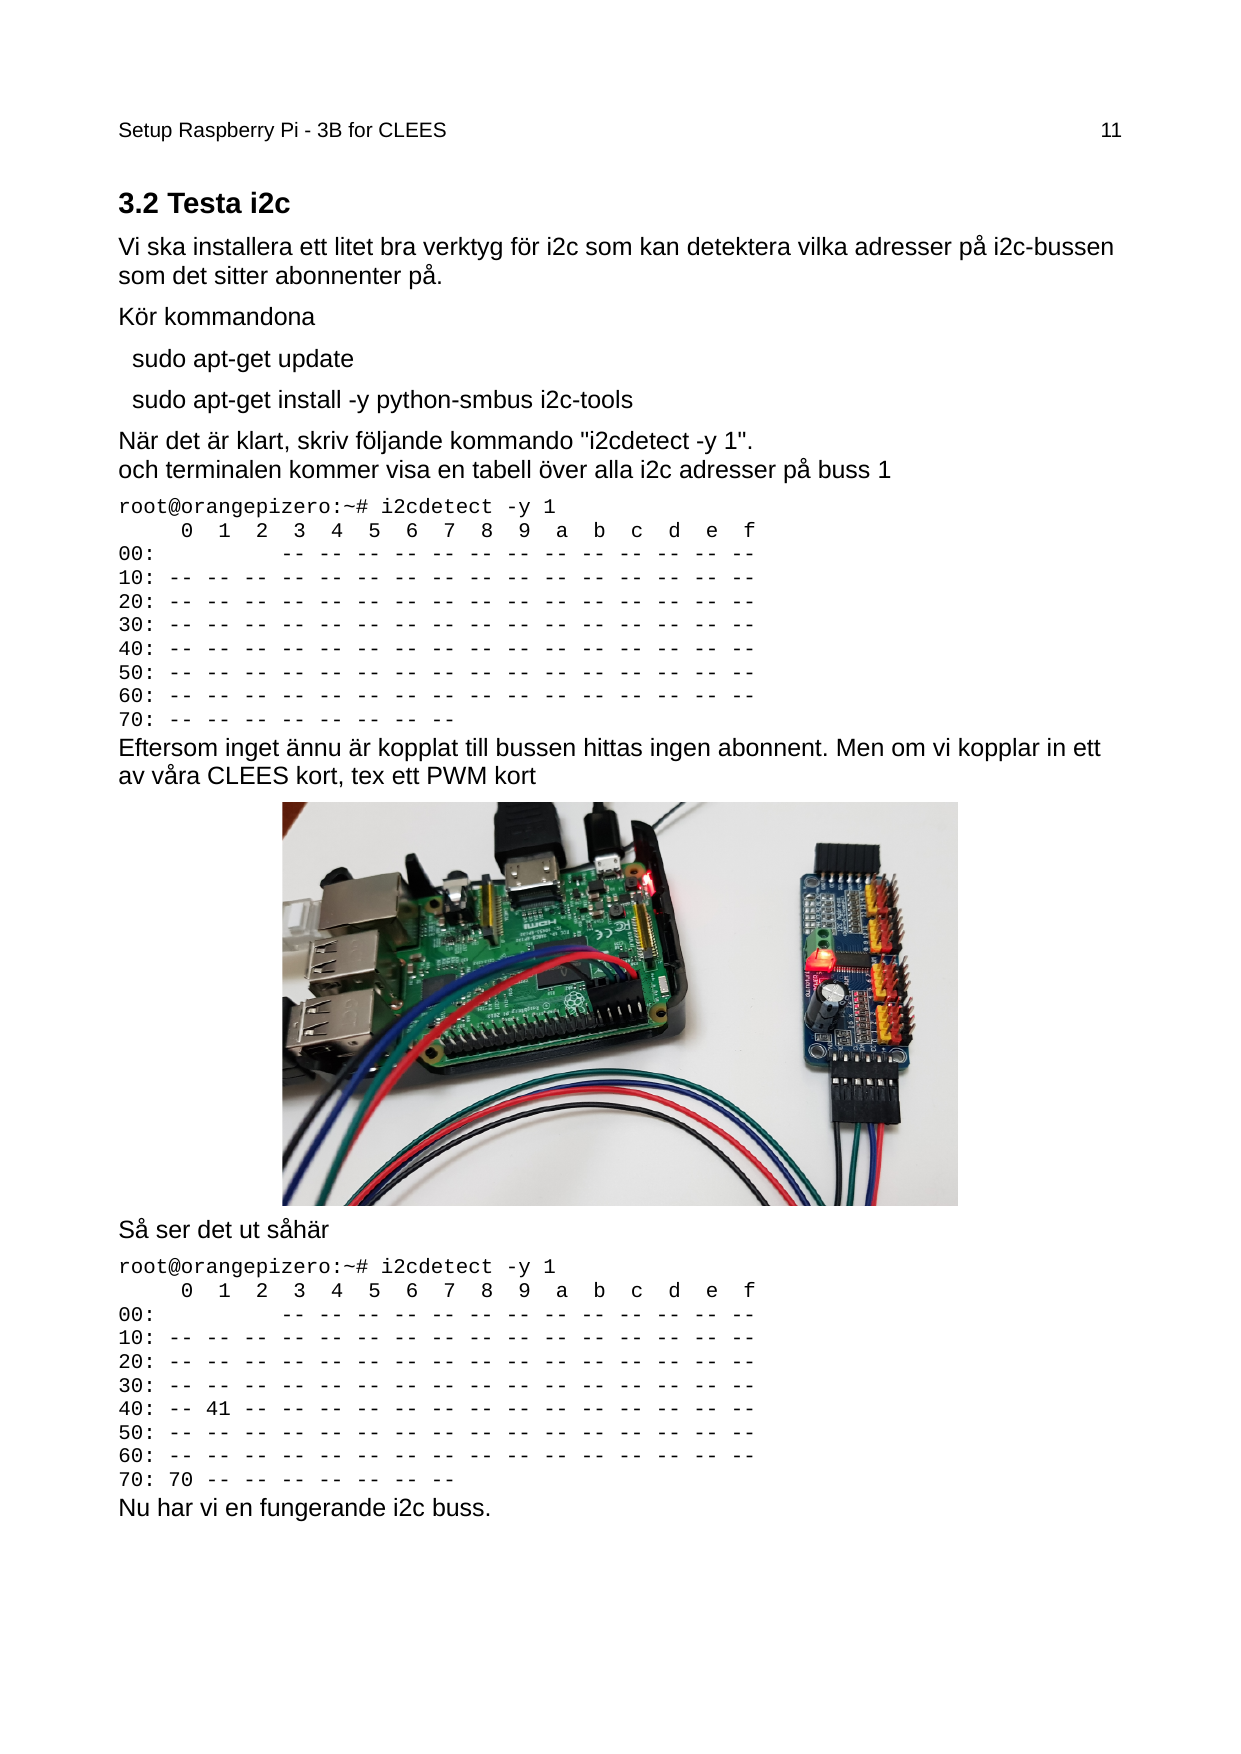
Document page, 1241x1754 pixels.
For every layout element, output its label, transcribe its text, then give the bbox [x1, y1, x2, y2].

text 10: -- -- -- -- -- -- -- -- -- -- -- -- -- -- -- -- [118, 567, 1122, 591]
text 10: -- -- -- -- -- -- -- -- -- -- -- -- -- -- -- -- [118, 1327, 1122, 1351]
text 70: -- -- -- -- -- -- -- -- [118, 709, 1122, 733]
text När det är klart, skriv följande kommando "i2cdetect -y 1". och terminalen kommer visa en tabell över alla i2c adresser på buss 1 [118, 426, 1122, 484]
text 20: -- -- -- -- -- -- -- -- -- -- -- -- -- -- -- -- [118, 591, 1122, 614]
text 00: -- -- -- -- -- -- -- -- -- -- -- -- -- [118, 543, 1122, 567]
text 30: -- -- -- -- -- -- -- -- -- -- -- -- -- -- -- -- [118, 1374, 1122, 1398]
text root@orangepizero:~# i2cdetect -y 1 [118, 1256, 1122, 1280]
text 60: -- -- -- -- -- -- -- -- -- -- -- -- -- -- -- -- [118, 685, 1122, 709]
text 30: -- -- -- -- -- -- -- -- -- -- -- -- -- -- -- -- [118, 614, 1122, 638]
text Så ser det ut såhär [118, 1215, 1122, 1244]
subtitle 3.2 Testa i2c [118, 186, 1122, 220]
text 50: -- -- -- -- -- -- -- -- -- -- -- -- -- -- -- -- [118, 1422, 1122, 1446]
text 60: -- -- -- -- -- -- -- -- -- -- -- -- -- -- -- -- [118, 1446, 1122, 1469]
text 40: -- -- -- -- -- -- -- -- -- -- -- -- -- -- -- -- [118, 638, 1122, 662]
text 0 1 2 3 4 5 6 7 8 9 a b c d e f [118, 1280, 1122, 1304]
text 20: -- -- -- -- -- -- -- -- -- -- -- -- -- -- -- -- [118, 1351, 1122, 1374]
text sudo apt-get update [118, 344, 1122, 372]
text sudo apt-get install -y python-smbus i2c-tools [118, 385, 1122, 414]
text 0 1 2 3 4 5 6 7 8 9 a b c d e f [118, 520, 1122, 543]
text 50: -- -- -- -- -- -- -- -- -- -- -- -- -- -- -- -- [118, 662, 1122, 685]
text Kör kommandona [118, 302, 1122, 331]
text 70: 70 -- -- -- -- -- -- -- [118, 1469, 1122, 1493]
text 00: -- -- -- -- -- -- -- -- -- -- -- -- -- [118, 1304, 1122, 1327]
text Vi ska installera ett litet bra verktyg för i2c som kan detektera vilka adresser på i2c-bussen som det sitter abonnenter på. [118, 232, 1122, 290]
text Eftersom inget ännu är kopplat till bussen hittas ingen abonnent. Men om vi kopplar in ett av våra CLEES kort, tex ett PWM kort [118, 733, 1122, 790]
text root@orangepizero:~# i2cdetect -y 1 [118, 496, 1122, 520]
text Nu har vi en fungerande i2c buss. [118, 1493, 1122, 1522]
picture [282, 802, 958, 1206]
text 40: -- 41 -- -- -- -- -- -- -- -- -- -- -- -- -- -- [118, 1398, 1122, 1422]
